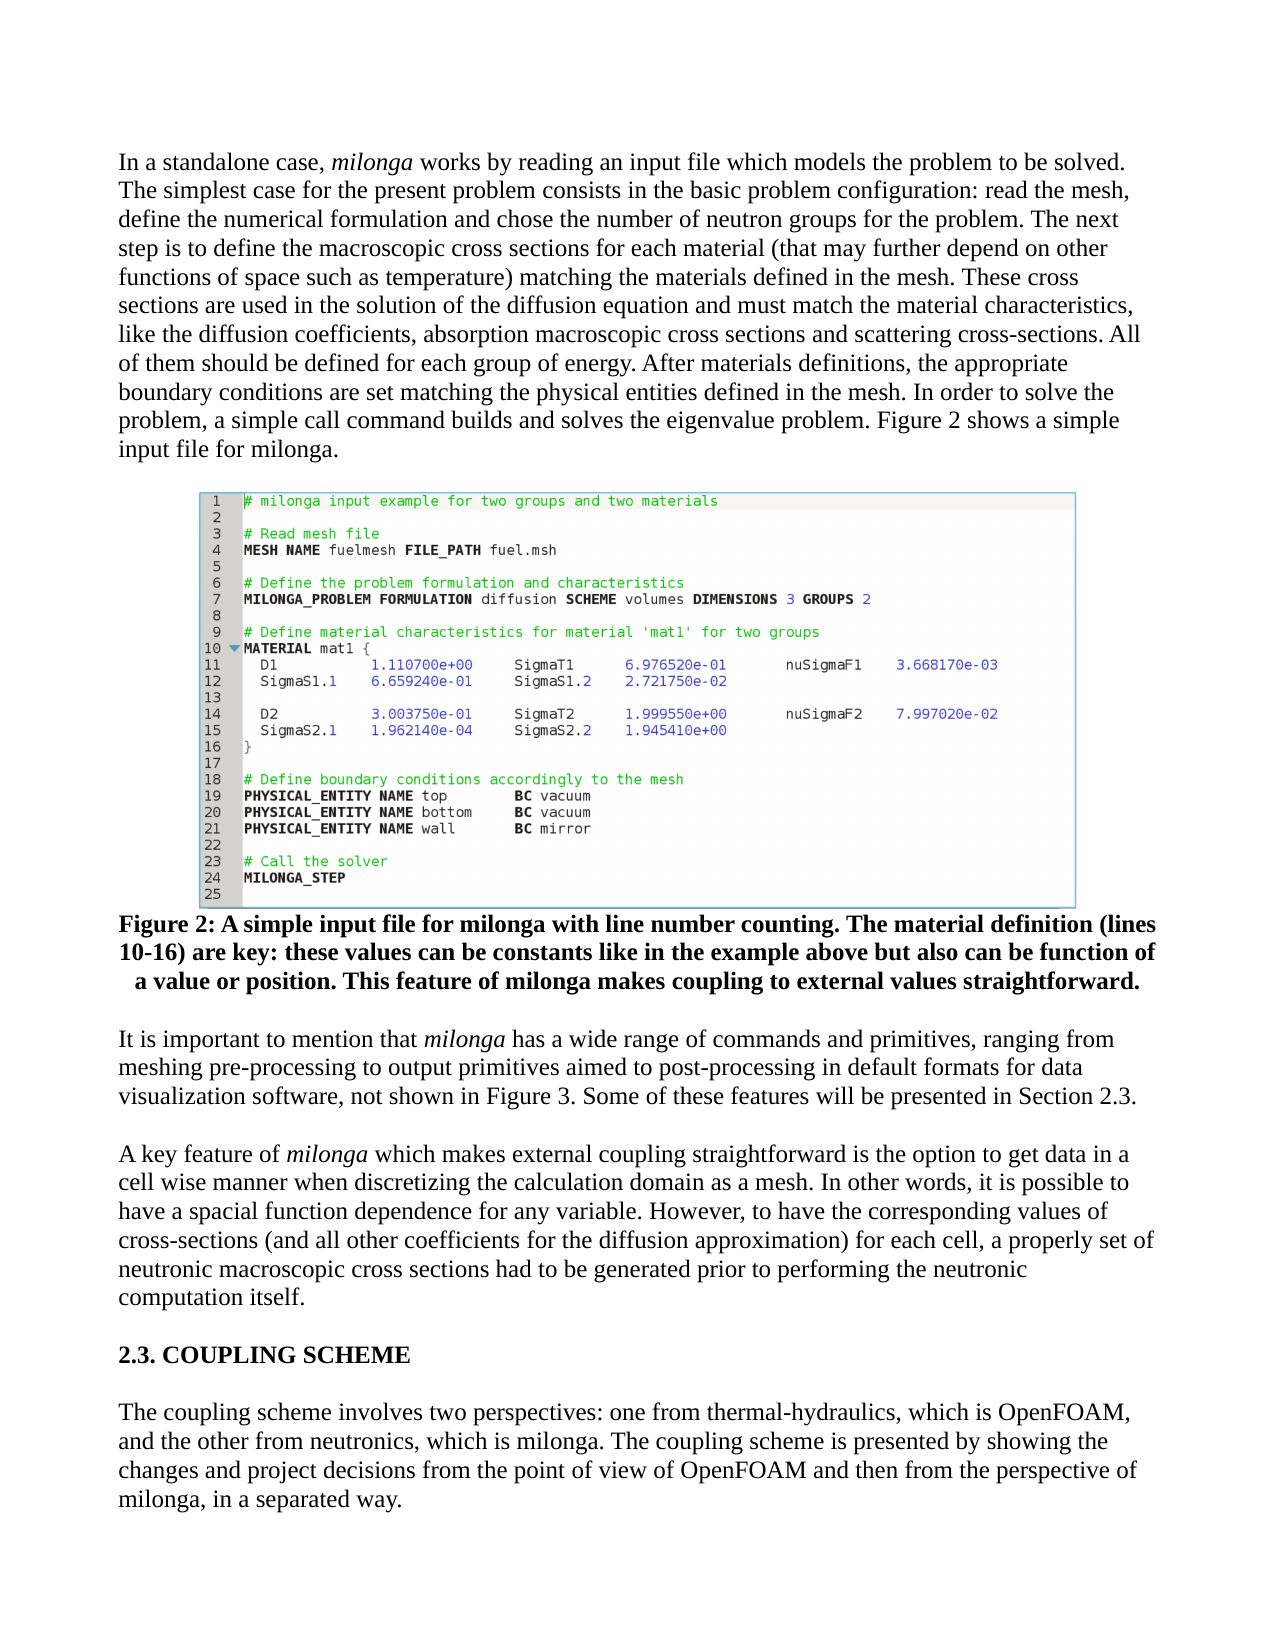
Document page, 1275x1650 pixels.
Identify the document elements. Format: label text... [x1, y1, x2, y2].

text Figure 2: A simple input file for milonga with line number counting. The material definition (lines 10-16) are key: these values can be constants like in the example above but also can be function of a value or position. This feature of milonga makes coupling to external values straightforward. [118, 492, 1157, 995]
text In a standalone case, milonga works by reading an input file which models the problem to be solved. The simplest case for the present problem consists in the basic problem configuration: read the mesh, define the numerical formulation and chose the number of neutron groups for the problem. The next step is to define the macroscopic cross sections for each material (that may further depend on other functions of space such as temperature) matching the materials defined in the mesh. These cross sections are used in the solution of the diffusion equation and must match the material characteristics, like the diffusion coefficients, absorption macroscopic cross sections and scattering cross-sections. All of them should be defined for each group of energy. After materials definitions, the appropriate boundary conditions are set matching the physical entities defined in the mesh. In order to solve the problem, a simple call command builds and solves the eigenvalue problem. Figure 2 shows a simple input file for milonga. [118, 147, 1157, 463]
picture [198, 492, 1077, 909]
text It is important to mention that milonga has a wide range of commands and primitives, ranging from meshing pre-processing to output primitives aimed to post-processing in default formats for data visualization software, not shown in Figure 3. Some of these features will be presented in Section 2.3. [118, 1024, 1157, 1110]
text 2.3. COUPLING SCHEME [118, 1340, 1157, 1369]
text A key feature of milonga which makes external coupling straightforward is the option to get data in a cell wise manner when discretizing the calculation domain as a mesh. In other words, it is possible to have a spacial function dependence for any variable. However, to have the corresponding values of cross-sections (and all other coefficients for the diffusion approximation) for each cell, a properly set of neutronic macroscopic cross sections had to be generated prior to performing the neutronic computation itself. [118, 1139, 1157, 1311]
text The coupling scheme involves two perspectives: one from thermal-hydraulics, which is OpenFOAM, and the other from neutronics, which is milonga. The coupling scheme is presented by showing the changes and project decisions from the point of view of OpenFOAM and then from the perspective of milonga, in a separated way. [118, 1397, 1157, 1512]
